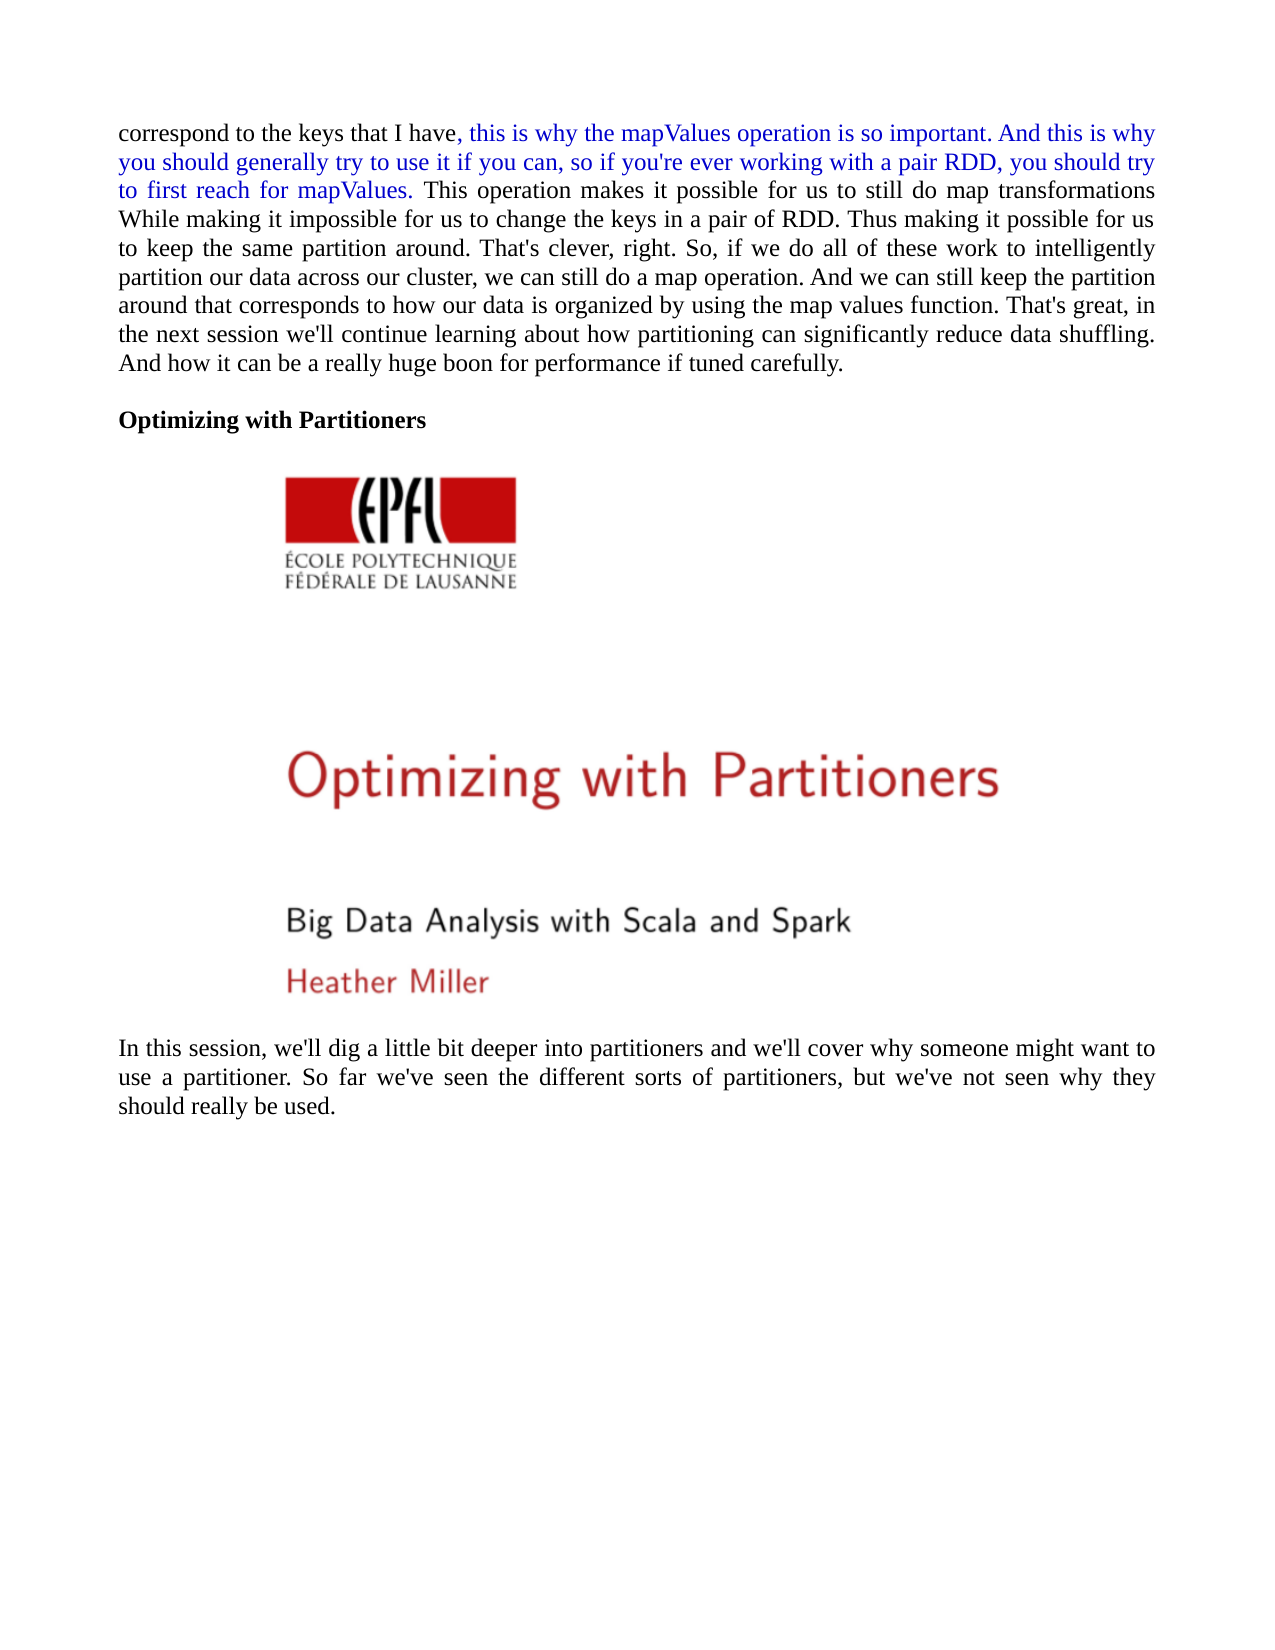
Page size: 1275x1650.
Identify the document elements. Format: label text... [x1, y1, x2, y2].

text In this session, we'll dig a little bit deeper into partitioners and we'll cover why someone might want to use a partitioner. So far we've seen the different sorts of partitioners, but we've not seen why they should really be used. [118, 1033, 1157, 1120]
text Optimizing with Partitioners [118, 406, 1157, 434]
picture [118, 463, 1157, 1005]
text correspond to the keys that I have, this is why the mapValues operation is so important. And this is why you should generally try to use it if you can, so if you're ever working with a pair RDD, you should try to first reach for mapValues. This operation makes it possible for us to still do map transformations While making it impossible for us to change the keys in a pair of RDD. Thus making it possible for us to keep the same partition around. That's clever, right. So, if we do all of these work to intelligently partition our data across our cluster, we can still do a map operation. And we can still keep the partition around that corresponds to how our data is organized by using the map values function. That's great, in the next session we'll continue learning about how partitioning can significantly reduce data shuffling. And how it can be a really huge boon for performance if tuned carefully. [118, 118, 1157, 377]
